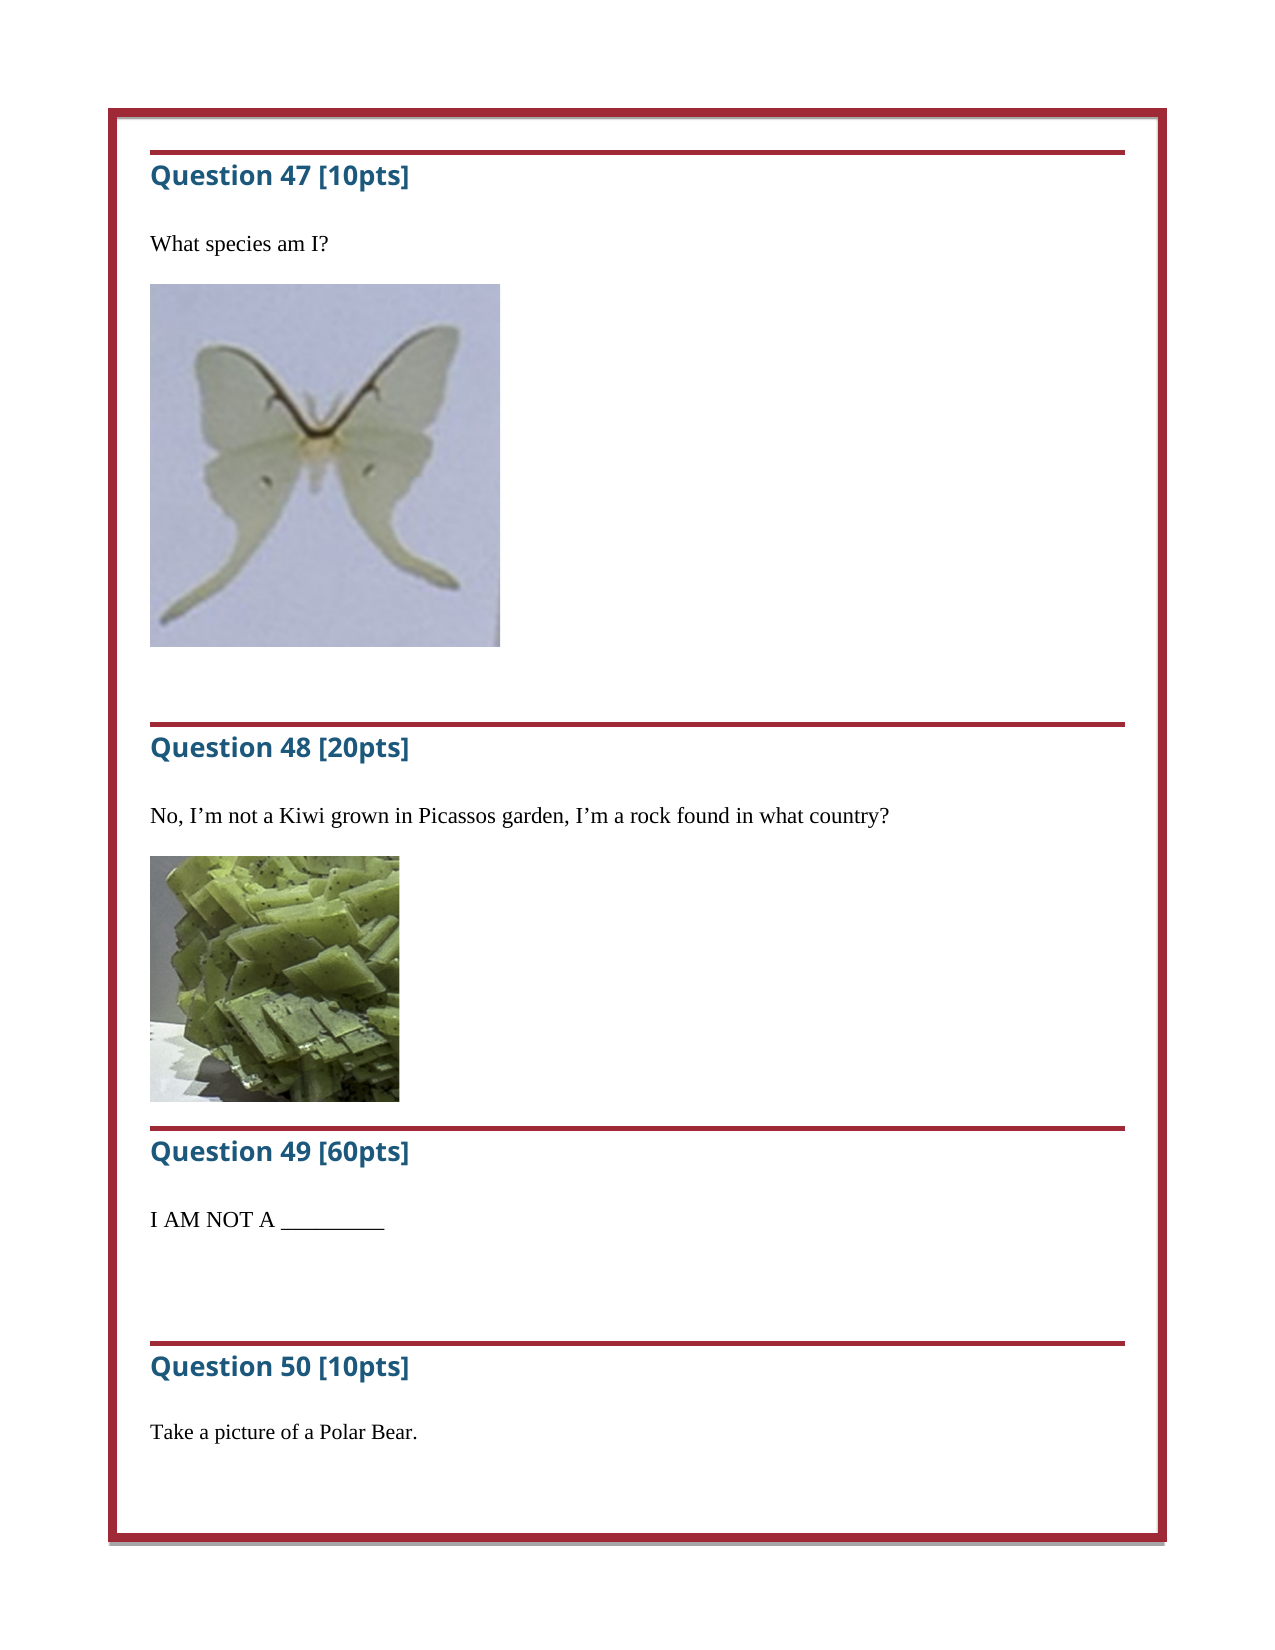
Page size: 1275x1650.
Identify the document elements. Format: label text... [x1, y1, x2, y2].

subtitle Question 49 [60pts] [150, 1131, 1125, 1170]
list Take a picture of a Polar Bear. [150, 1419, 1125, 1444]
subtitle Question 50 [10pts] [150, 1346, 1125, 1384]
text No, I’m not a Kiwi grown in Picassos garden, I’m a rock found in what country? [150, 802, 1125, 829]
subtitle Question 48 [20pts] [150, 727, 1125, 766]
text I AM NOT A _________ [150, 1207, 1125, 1233]
subtitle Question 47 [10pts] [150, 155, 1125, 194]
text What species am I? [150, 230, 1125, 257]
